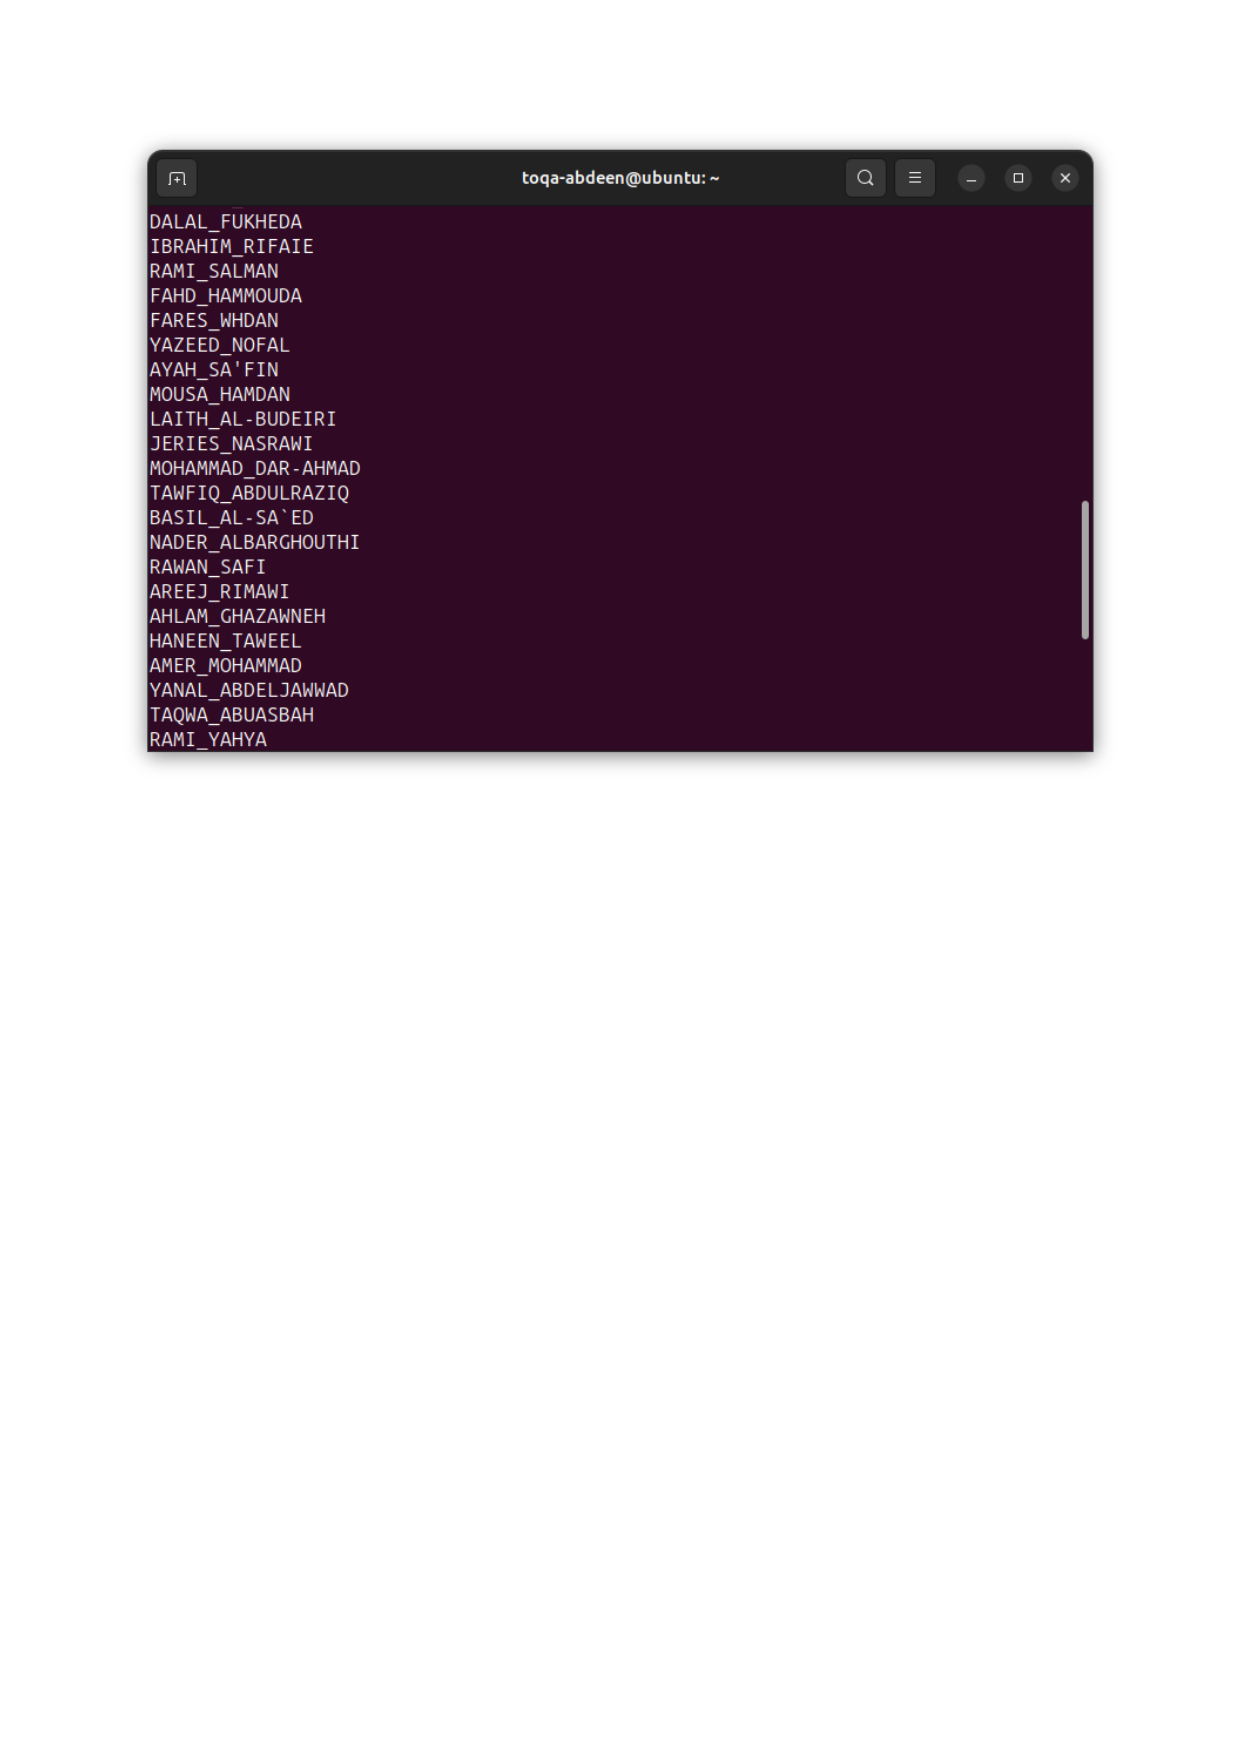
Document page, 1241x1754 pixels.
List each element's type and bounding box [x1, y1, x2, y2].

picture [118, 124, 1123, 785]
